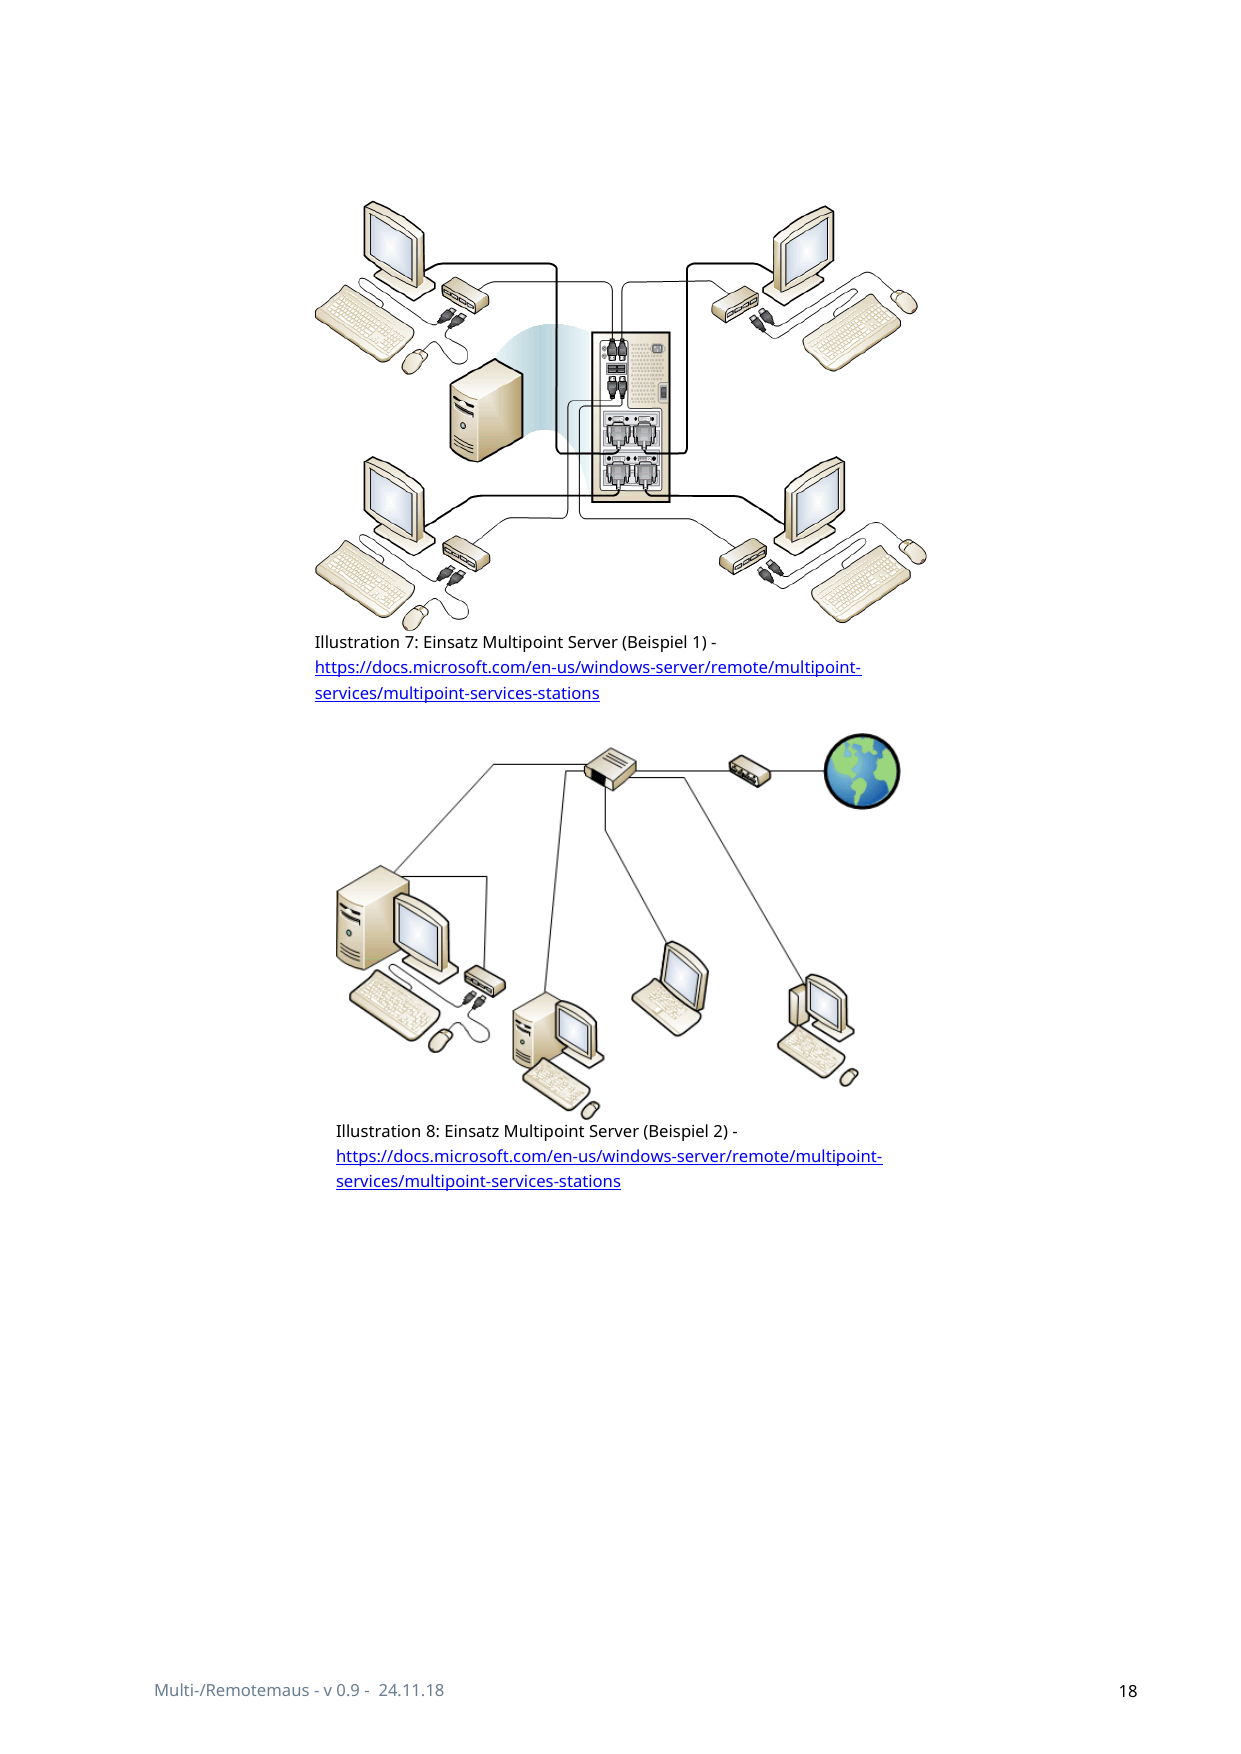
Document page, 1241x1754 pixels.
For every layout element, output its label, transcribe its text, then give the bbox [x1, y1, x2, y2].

text Illustration 8: Einsatz Multipoint Server (Beispiel 2) - https://docs.microsoft.com/en-us/windows-server/remote/multipoint-services/multipoint-services-stations [336, 1120, 901, 1193]
picture [314, 200, 927, 631]
picture [335, 733, 902, 1120]
text Illustration 7: Einsatz Multipoint Server (Beispiel 1) - https://docs.microsoft.com/en-us/windows-server/remote/multipoint-services/multipoint-services-stations [314, 631, 927, 704]
